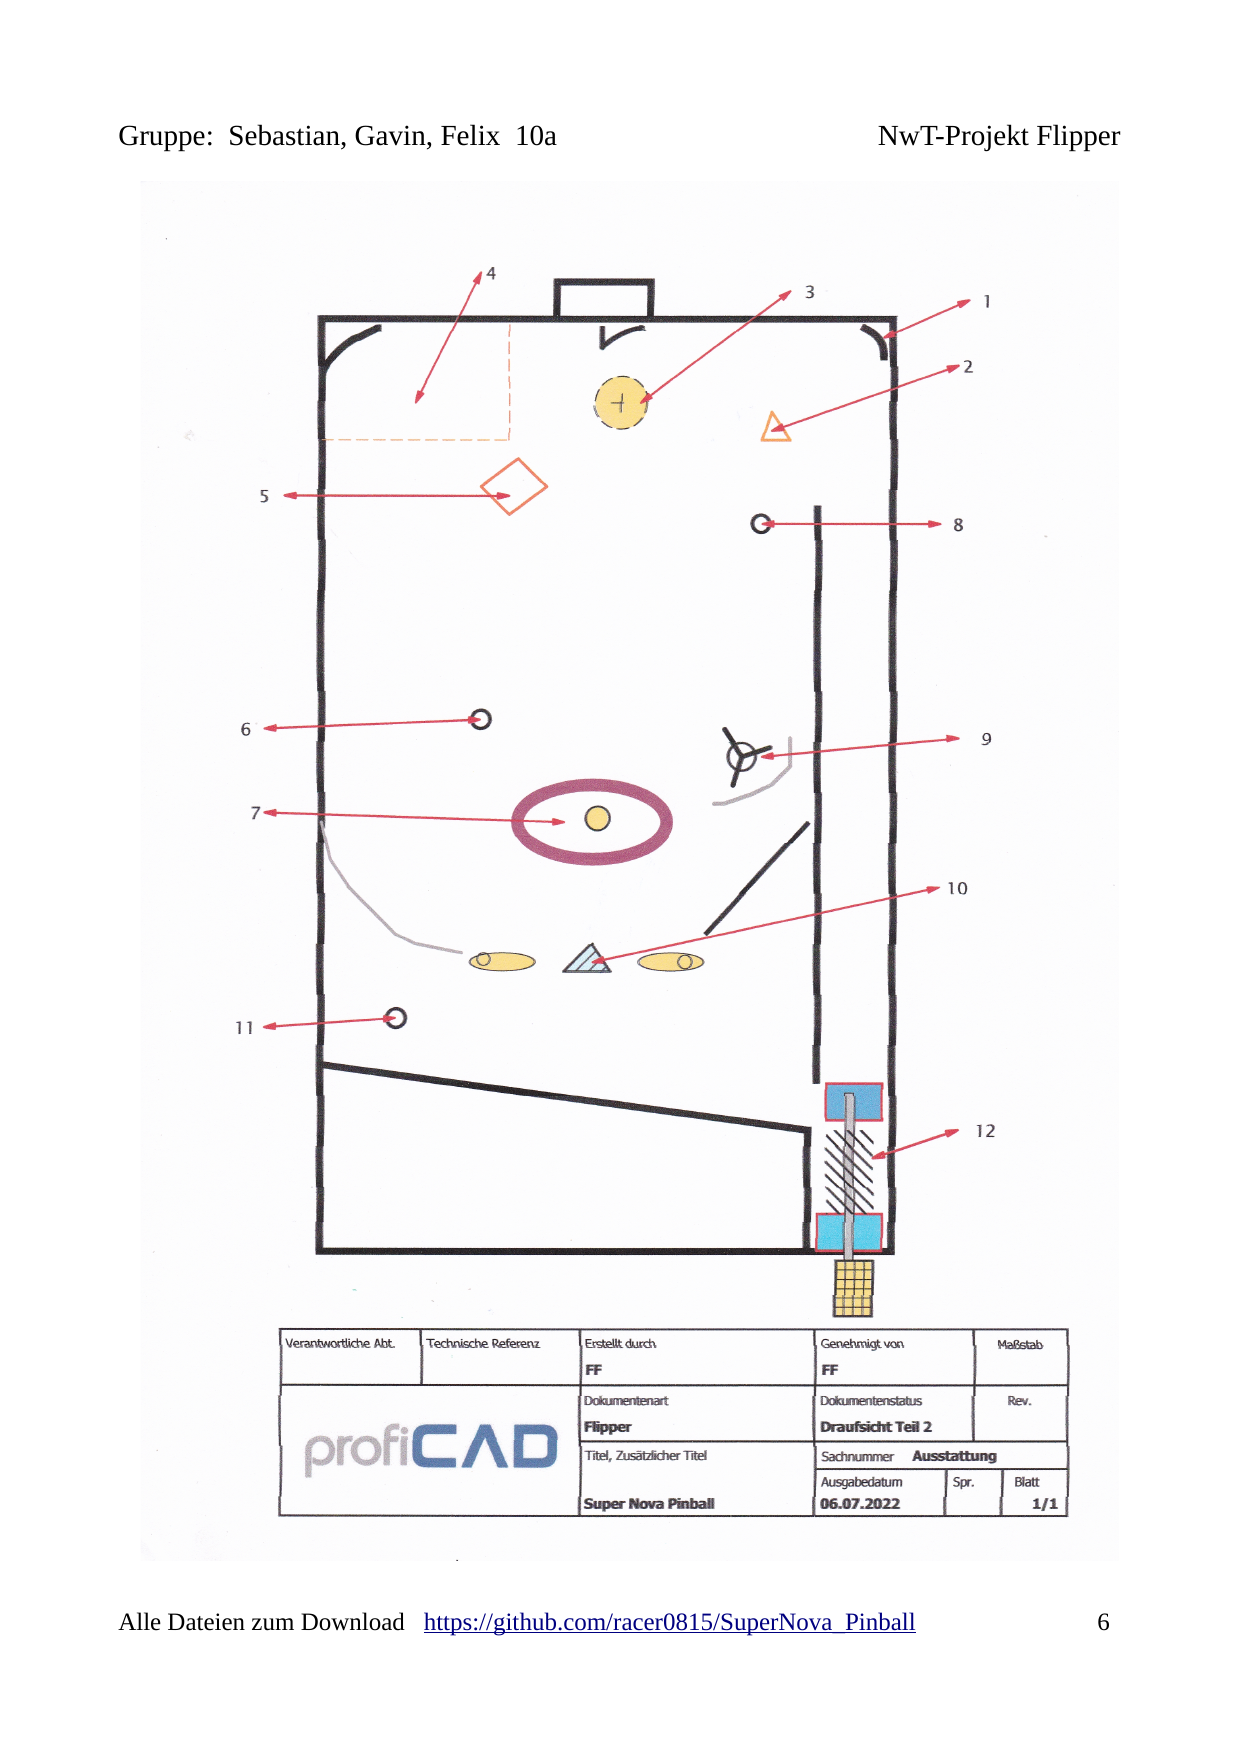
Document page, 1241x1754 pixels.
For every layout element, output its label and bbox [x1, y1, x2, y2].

picture [140, 181, 1120, 1561]
